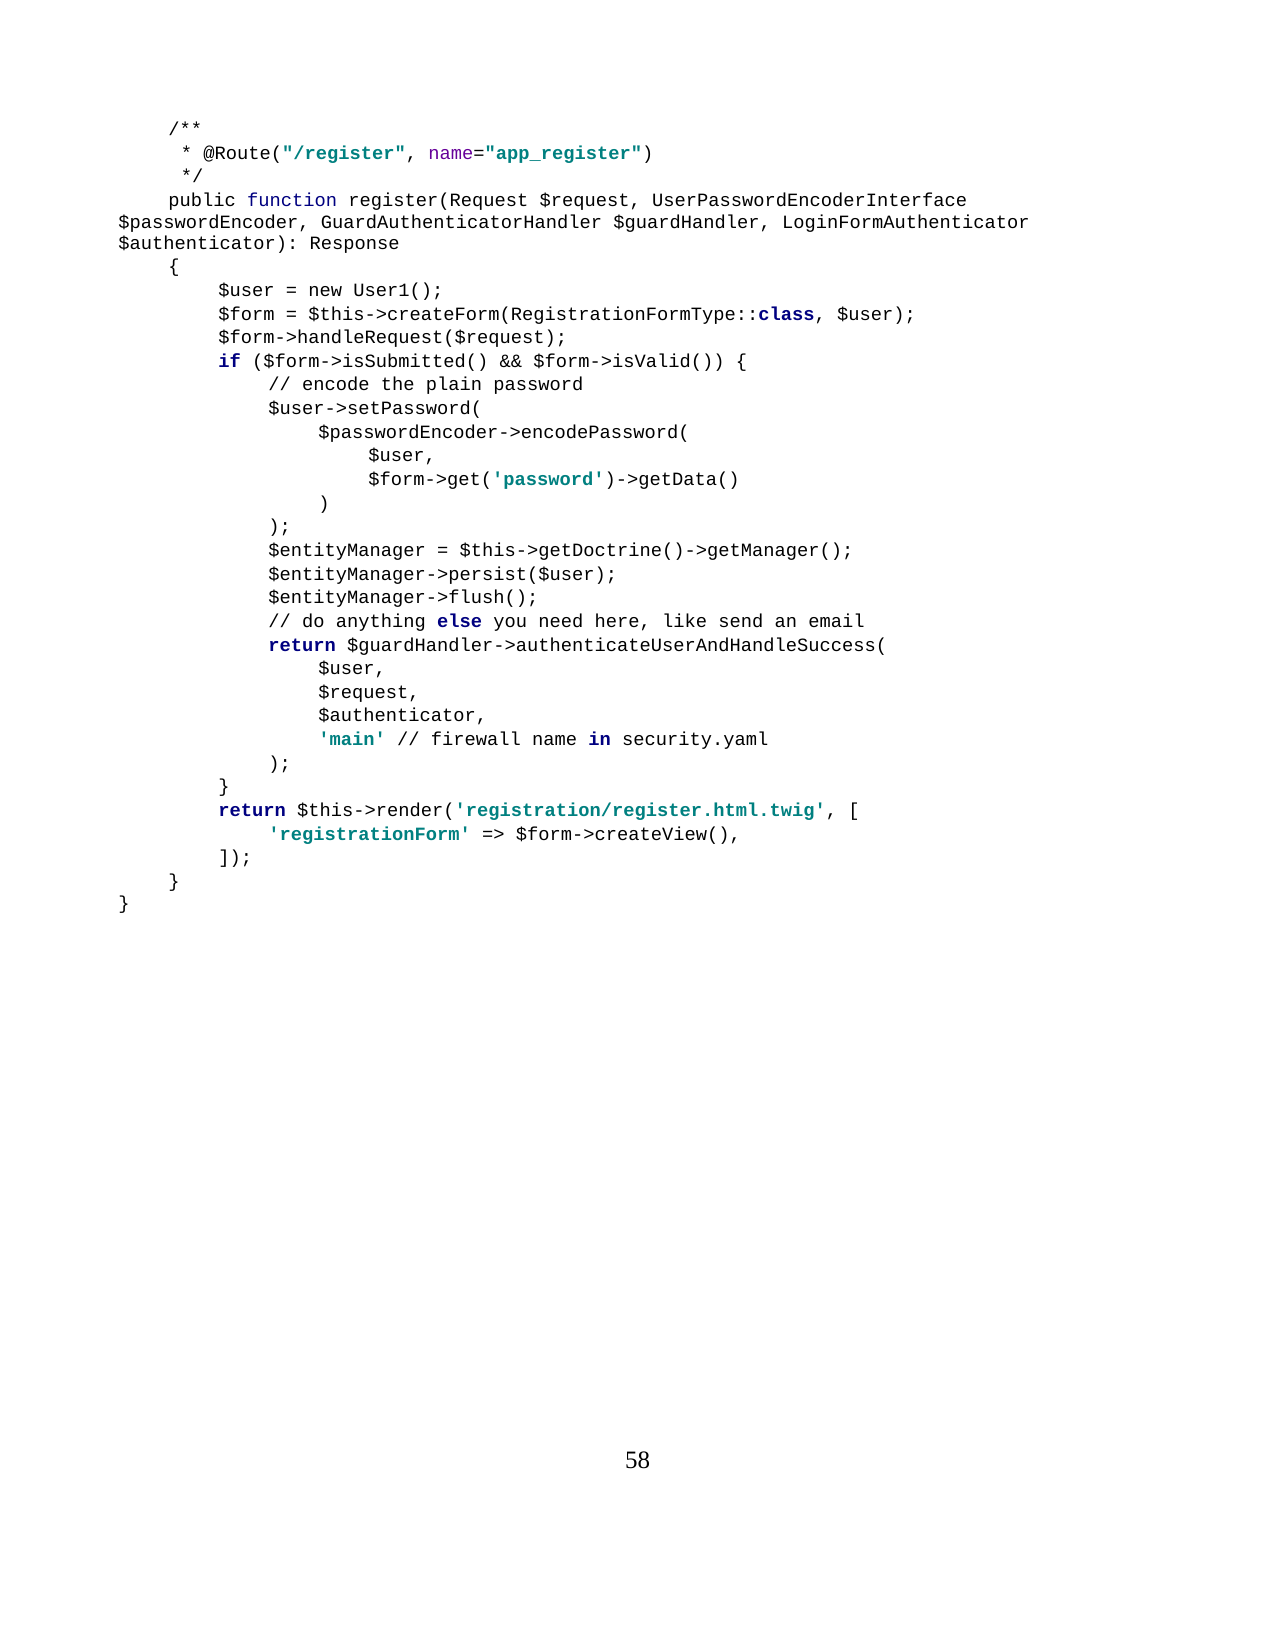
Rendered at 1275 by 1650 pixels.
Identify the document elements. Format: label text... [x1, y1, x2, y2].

text * @Route("/register", name="app_register") [118, 142, 1157, 165]
text return $guardHandler->authenticateUserAndHandleSuccess( [118, 633, 1157, 657]
text $request, [118, 681, 1157, 704]
text $passwordEncoder->encodePassword( [118, 421, 1157, 444]
text } [118, 775, 1157, 799]
text $entityManager = $this->getDoctrine()->getManager(); [118, 539, 1157, 563]
text 'registrationForm' => $form->createView(), [118, 823, 1157, 846]
text if ($form->isSubmitted() && $form->isValid()) { [118, 350, 1157, 373]
text ) [118, 492, 1157, 515]
text { [118, 255, 1157, 279]
text ); [118, 515, 1157, 539]
text ]); [118, 846, 1157, 870]
text $form = $this->createForm(RegistrationFormType::class, $user); [118, 302, 1157, 326]
text 'main' // firewall name in security.yaml [118, 728, 1157, 752]
text $authenticator, [118, 704, 1157, 728]
text $form->get('password')->getData() [118, 468, 1157, 492]
text ); [118, 752, 1157, 775]
text $form->handleRequest($request); [118, 326, 1157, 350]
text $user, [118, 657, 1157, 681]
text $user, [118, 444, 1157, 468]
text public function register(Request $request, UserPasswordEncoderInterface $passwordEncoder, GuardAuthenticatorHandler $guardHandler, LoginFormAuthenticator $authenticator): Response [118, 189, 1157, 255]
text // do anything else you need here, like send an email [118, 610, 1157, 633]
text /** [118, 118, 1157, 142]
text $user = new User1(); [118, 279, 1157, 302]
text $user->setPassword( [118, 397, 1157, 421]
text } [118, 894, 1157, 915]
text $entityManager->flush(); [118, 586, 1157, 610]
text $entityManager->persist($user); [118, 563, 1157, 586]
text // encode the plain password [118, 373, 1157, 397]
text } [118, 870, 1157, 894]
text return $this->render('registration/register.html.twig', [ [118, 799, 1157, 823]
text */ [118, 165, 1157, 189]
